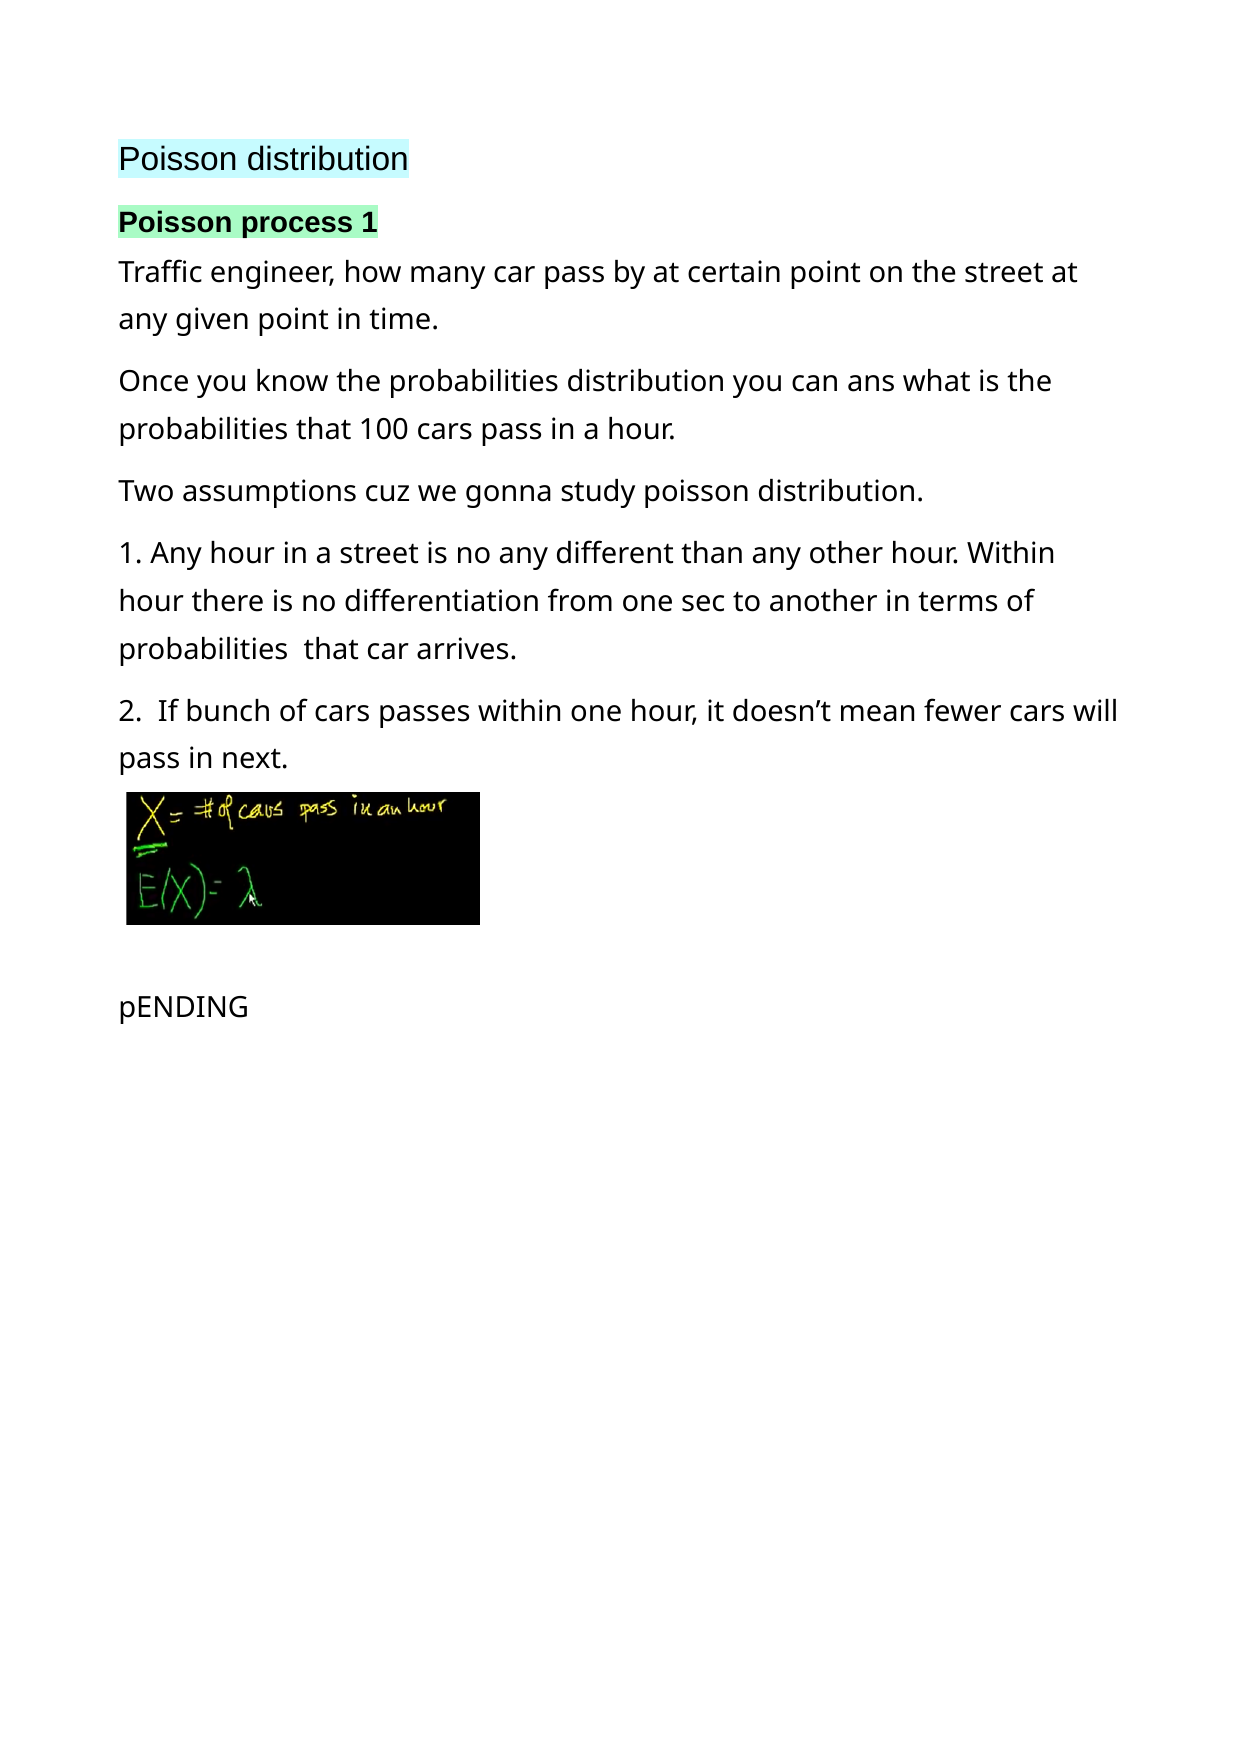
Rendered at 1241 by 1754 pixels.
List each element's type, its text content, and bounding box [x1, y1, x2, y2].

text 1. Any hour in a street is no any different than any other hour. Within hour there is no differentiation from one sec to another in terms of probabilities that car arrives. [118, 533, 1122, 668]
subtitle Poisson process 1 [378, 205, 1122, 238]
text Once you know the probabilities distribution you can ans what is the probabilities that 100 cars pass in a hour. [118, 361, 1122, 448]
text 2. If bunch of cars passes within one hour, it doesn’t mean fewer cars will pass in next. [118, 690, 1122, 777]
text Traffic engineer, how many car pass by at certain point on the street at any given point in time. [118, 251, 1122, 338]
text Two assumptions cuz we gonna study poisson distribution. [118, 471, 1122, 510]
picture [126, 792, 480, 925]
subtitle Poisson distribution [409, 139, 1122, 178]
text pENDING [118, 986, 1122, 1026]
